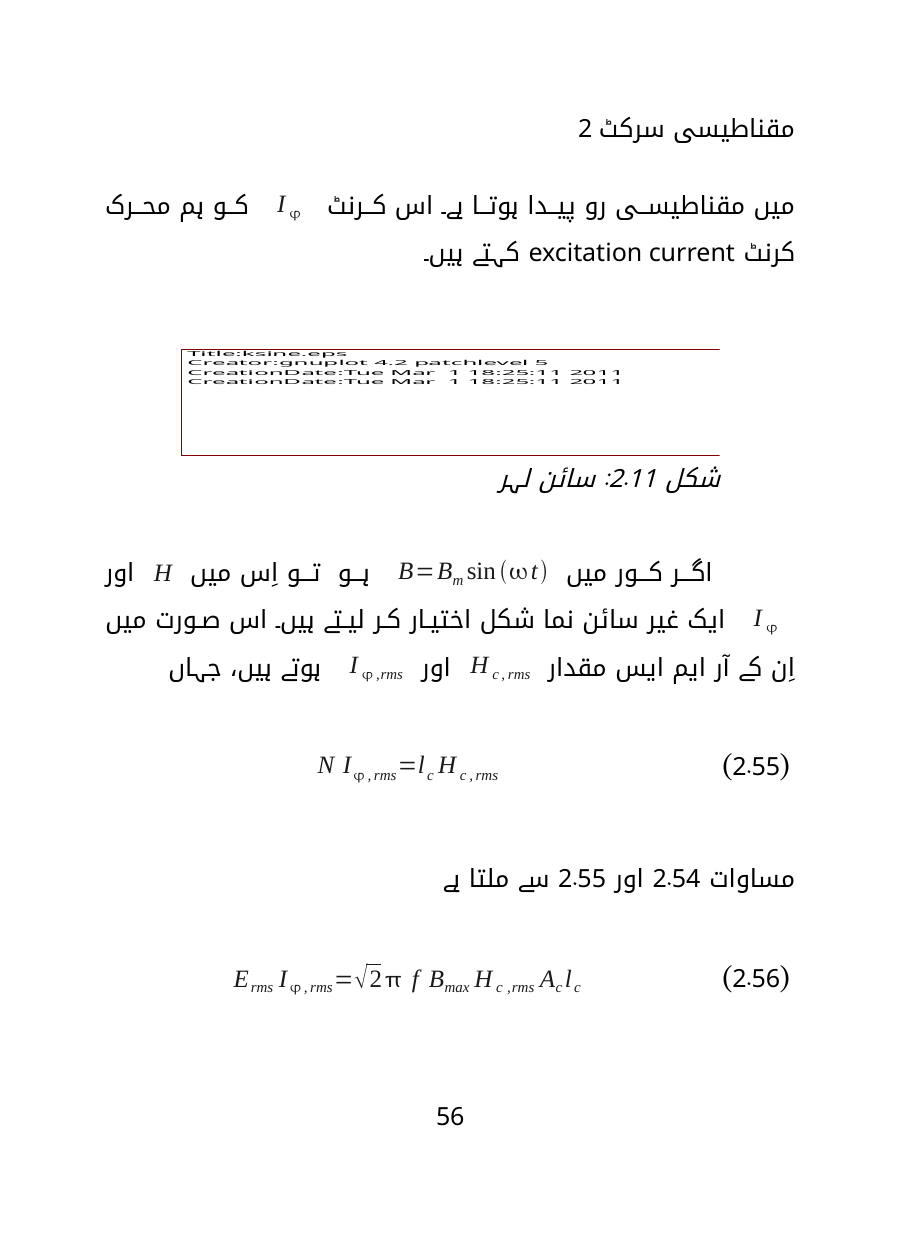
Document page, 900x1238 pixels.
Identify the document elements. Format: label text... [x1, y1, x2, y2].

text شکل 2.11: سائن لہر [180, 349, 720, 503]
table_header (2.55) [701, 738, 795, 809]
table_header [105, 950, 699, 1021]
text مساوات 2.54 اور 2.55 سے ملتا ہے [105, 856, 795, 903]
text اگر کور میں ہو تو اِس میںاور ایک غیر سائن نما شکل اختیار کر لیتے ہیں۔ اس صورت میں اِن کے آر ایم ایس مقداراور ہوتے ہیں، جہاں [105, 549, 795, 691]
table_header [105, 738, 701, 809]
table_header (2.56) [699, 950, 795, 1021]
text ایک مردہ مقناطیسی سرکٹ کے کائل کو جب بجلی دی جائے تو یہ جاندار ہو جاتا ہے۔ کائل میں کرنٹ کی وجہ سے کور میں مقناطیسی رو پیدا ہوتا ہے۔ اس کرنٹ کو ہم محرک کرنٹ excitation current کہتے ہیں۔ [105, 182, 795, 277]
